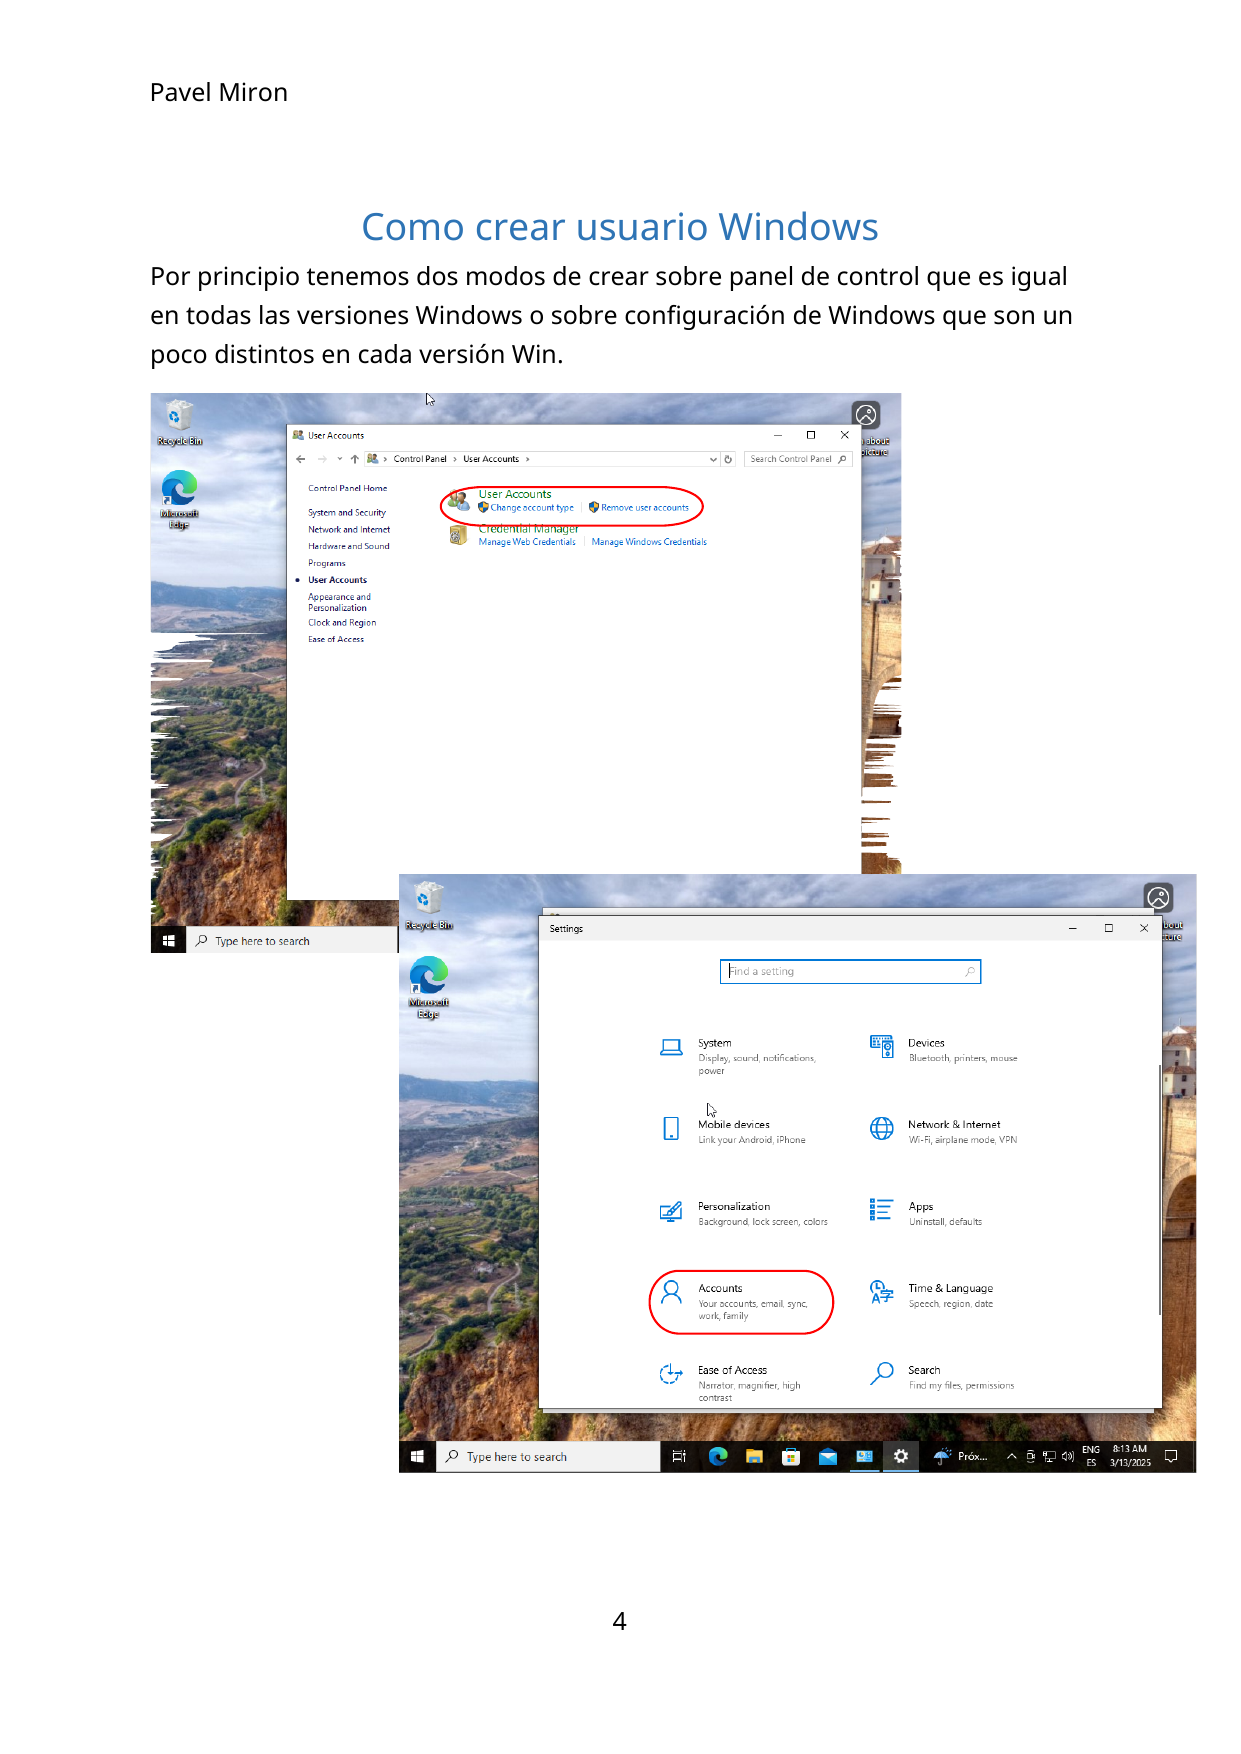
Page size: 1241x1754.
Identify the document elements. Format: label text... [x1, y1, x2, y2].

text Por principio tenemos dos modos de crear sobre panel de control que es igual en todas las versiones Windows o sobre configuración de Windows que son un poco distintos en cada versión Win. [150, 259, 1090, 371]
subtitle Como crear usuario Windows [150, 200, 1090, 251]
